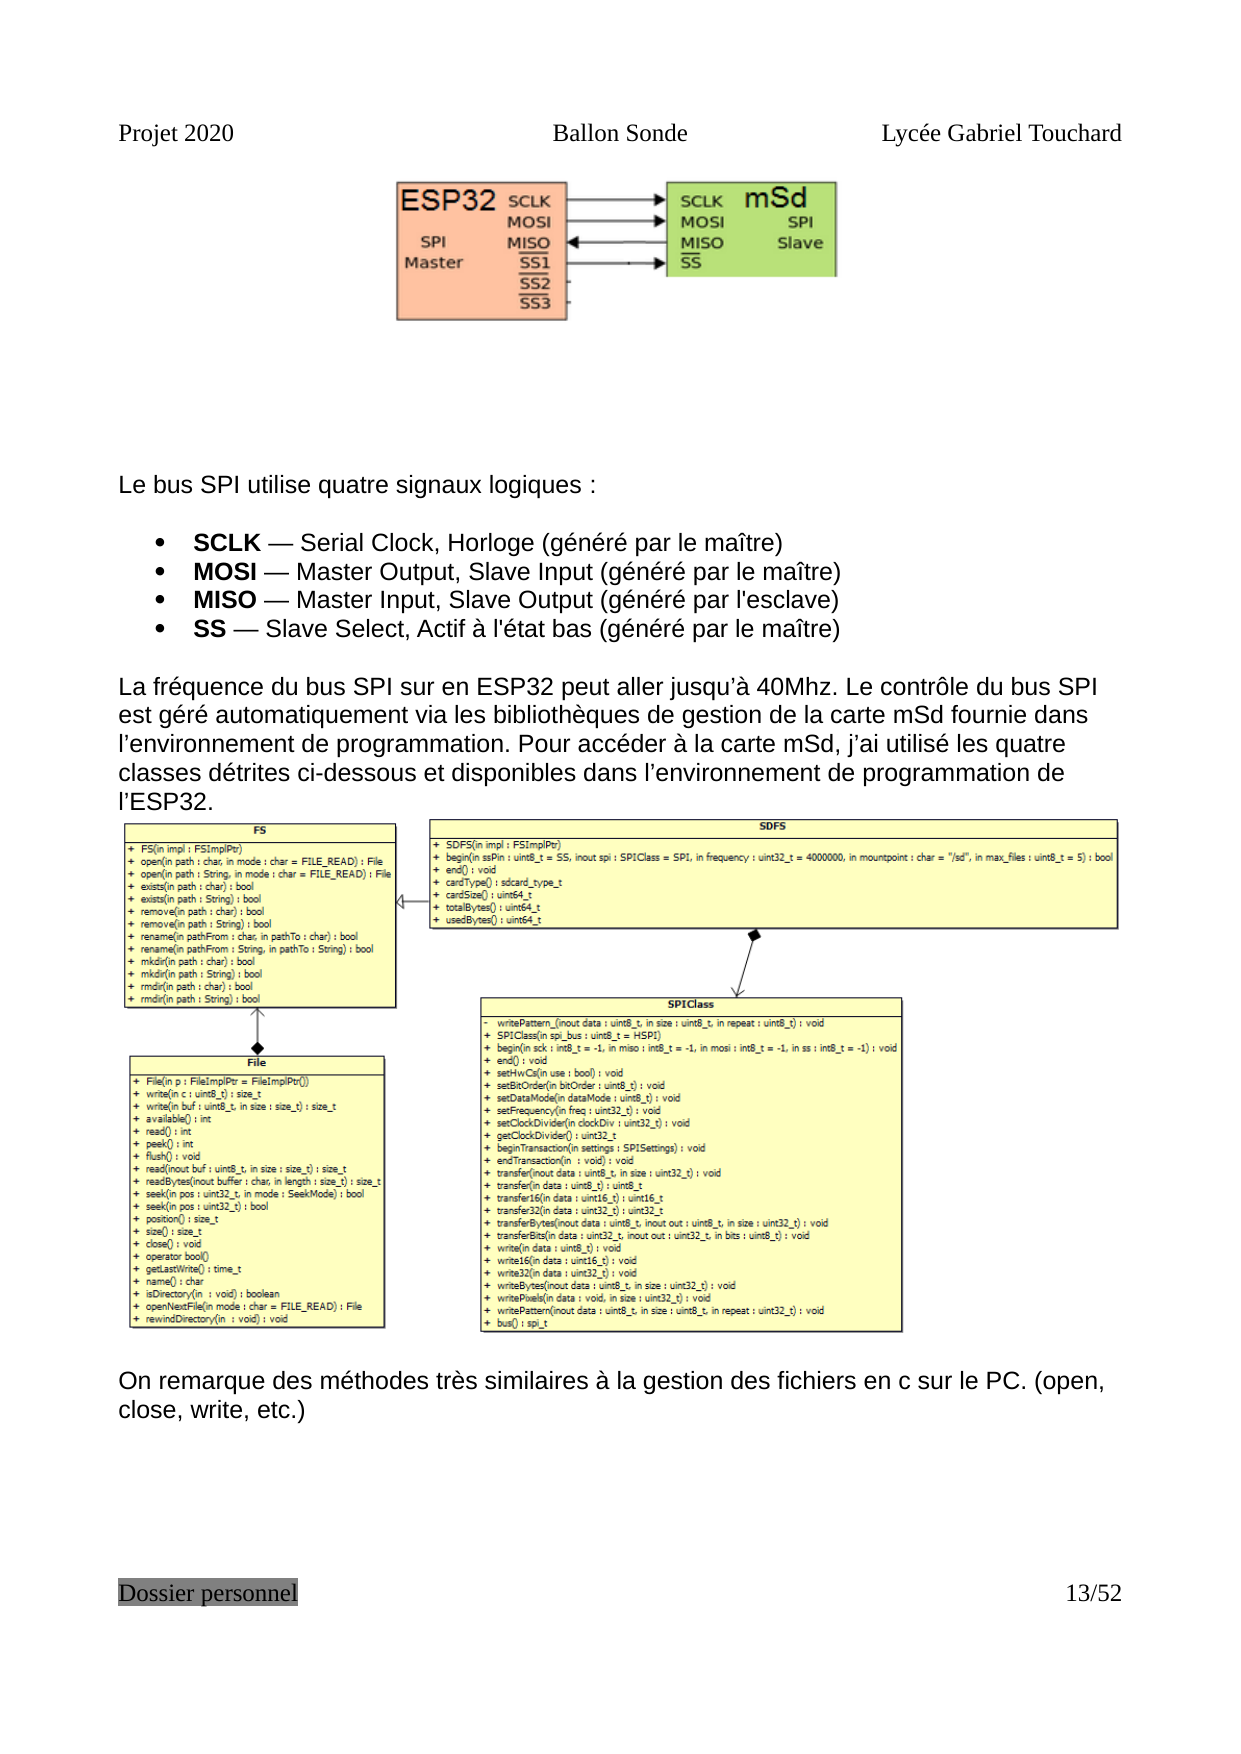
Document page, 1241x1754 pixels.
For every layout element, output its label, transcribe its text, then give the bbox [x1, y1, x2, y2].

text La fréquence du bus SPI sur en ESP32 peut aller jusqu’à 40Mhz. Le contrôle du bus SPI est géré automatiquement via les bibliothèques de gestion de la carte mSd fournie dans l’environnement de programmation. Pour accéder à la carte mSd, j’ai utilisé les quatre classes détrites ci-dessous et disponibles dans l’environnement de programmation de l’ESP32. [118, 672, 1122, 815]
list MOSI — Master Output, Slave Input (généré par le maître) [156, 556, 1122, 585]
list SCLK — Serial Clock, Horloge (généré par le maître) [156, 528, 1122, 556]
picture [118, 815, 1123, 1337]
text Le bus SPI utilise quatre signaux logiques : [118, 470, 1122, 499]
list MISO — Master Input, Slave Output (généré par l'esclave) [156, 585, 1122, 614]
picture [395, 176, 845, 327]
text On remarque des méthodes très similaires à la gestion des fichiers en c sur le PC. (open, close, write, etc.) [118, 1366, 1122, 1423]
list SS — Slave Select, Actif à l'état bas (généré par le maître) [156, 614, 1122, 643]
